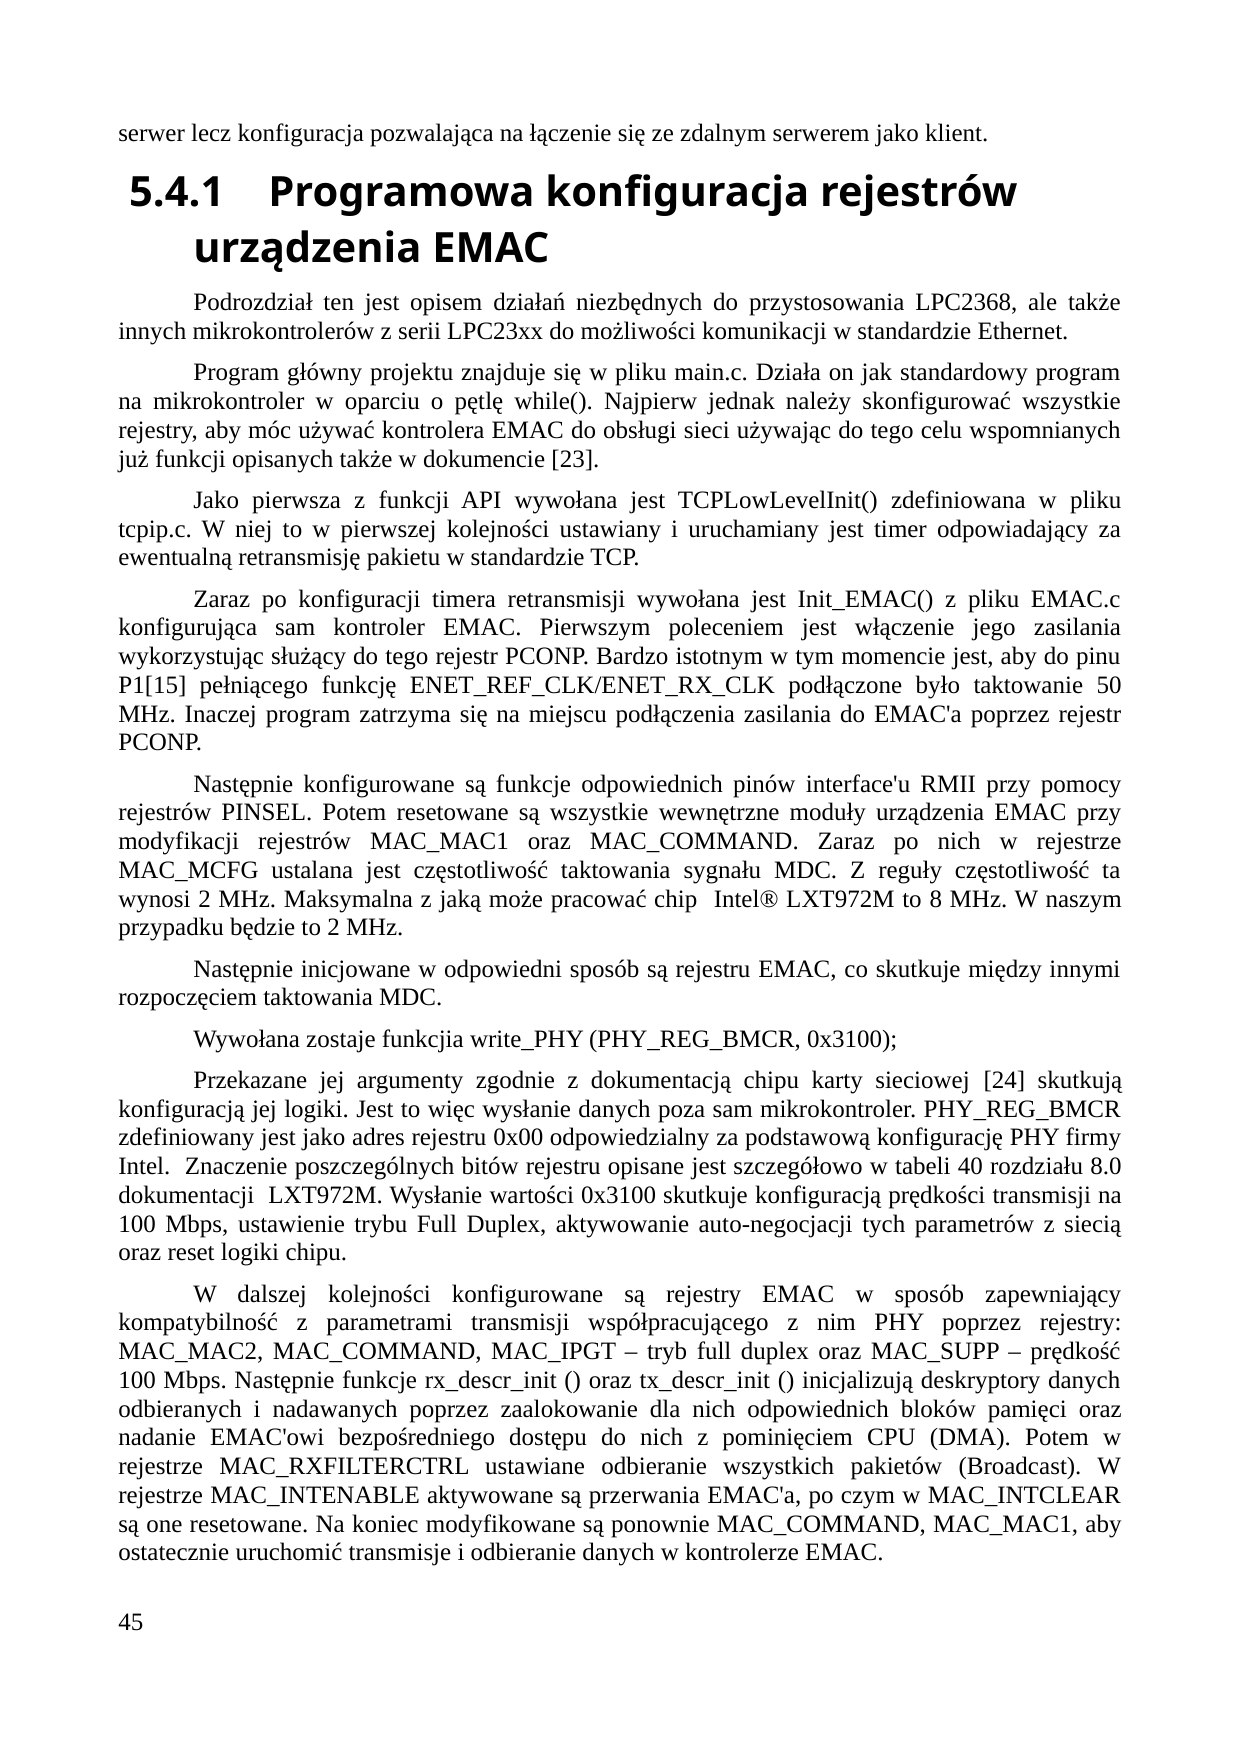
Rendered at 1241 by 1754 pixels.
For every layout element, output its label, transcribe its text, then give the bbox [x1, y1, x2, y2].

text Zaraz po konfiguracji timera retransmisji wywołana jest Init_EMAC() z pliku EMAC.c konfigurująca sam kontroler EMAC. Pierwszym poleceniem jest włączenie jego zasilania wykorzystując służący do tego rejestr PCONP. Bardzo istotnym w tym momencie jest, aby do pinu P1[15] pełniącego funkcję ENET_REF_CLK/ENET_RX_CLK podłączone było taktowanie 50 MHz. Inaczej program zatrzyma się na miejscu podłączenia zasilania do EMAC'a poprzez rejestr PCONP. [118, 584, 1122, 756]
text Przekazane jej argumenty zgodnie z dokumentacją chipu karty sieciowej [24] skutkują konfiguracją jej logiki. Jest to więc wysłanie danych poza sam mikrokontroler. PHY_REG_BMCR zdefiniowany jest jako adres rejestru 0x00 odpowiedzialny za podstawową konfigurację PHY firmy Intel. Znaczenie poszczególnych bitów rejestru opisane jest szczegółowo w tabeli 40 rozdziału 8.0 dokumentacji LXT972M. Wysłanie wartości 0x3100 skutkuje konfiguracją prędkości transmisji na 100 Mbps, ustawienie trybu Full Duplex, aktywowanie auto-negocjacji tych parametrów z siecią oraz reset logiki chipu. [118, 1065, 1122, 1266]
text serwer lecz konfiguracja pozwalająca na łączenie się ze zdalnym serwerem jako klient. [118, 118, 1122, 147]
text Jako pierwsza z funkcji API wywołana jest TCPLowLevelInit() zdefiniowana w pliku tcpip.c. W niej to w pierwszej kolejności ustawiany i uruchamiany jest timer odpowiadający za ewentualną retransmisję pakietu w standardzie TCP. [118, 485, 1122, 571]
text Podrozdział ten jest opisem działań niezbędnych do przystosowania LPC2368, ale także innych mikrokontrolerów z serii LPC23xx do możliwości komunikacji w standardzie Ethernet. [118, 287, 1122, 345]
subtitle Programowa konfiguracja rejestrów urządzenia EMAC [118, 161, 1122, 275]
text Wywołana zostaje funkcjia write_PHY (PHY_REG_BMCR, 0x3100); [118, 1024, 1122, 1052]
text W dalszej kolejności konfigurowane są rejestry EMAC w sposób zapewniający kompatybilność z parametrami transmisji współpracującego z nim PHY poprzez rejestry: MAC_MAC2, MAC_COMMAND, MAC_IPGT – tryb full duplex oraz MAC_SUPP – prędkość 100 Mbps. Następnie funkcje rx_descr_init () oraz tx_descr_init () inicjalizują deskryptory danych odbieranych i nadawanych poprzez zaalokowanie dla nich odpowiednich bloków pamięci oraz nadanie EMAC'owi bezpośredniego dostępu do nich z pominięciem CPU (DMA). Potem w rejestrze MAC_RXFILTERCTRL ustawiane odbieranie wszystkich pakietów (Broadcast). W rejestrze MAC_INTENABLE aktywowane są przerwania EMAC'a, po czym w MAC_INTCLEAR są one resetowane. Na koniec modyfikowane są ponownie MAC_COMMAND, MAC_MAC1, aby ostatecznie uruchomić transmisje i odbieranie danych w kontrolerze EMAC. [118, 1279, 1122, 1566]
text Następnie konfigurowane są funkcje odpowiednich pinów interface'u RMII przy pomocy rejestrów PINSEL. Potem resetowane są wszystkie wewnętrzne moduły urządzenia EMAC przy modyfikacji rejestrów MAC_MAC1 oraz MAC_COMMAND. Zaraz po nich w rejestrze MAC_MCFG ustalana jest częstotliwość taktowania sygnału MDC. Z reguły częstotliwość ta wynosi 2 MHz. Maksymalna z jaką może pracować chip Intel® LXT972M to 8 MHz. W naszym przypadku będzie to 2 MHz. [118, 769, 1122, 941]
text Następnie inicjowane w odpowiedni sposób są rejestru EMAC, co skutkuje między innymi rozpoczęciem taktowania MDC. [118, 954, 1122, 1011]
text Program główny projektu znajduje się w pliku main.c. Działa on jak standardowy program na mikrokontroler w oparciu o pętlę while(). Najpierw jednak należy skonfigurować wszystkie rejestry, aby móc używać kontrolera EMAC do obsługi sieci używając do tego celu wspomnianych już funkcji opisanych także w dokumencie [23]. [118, 357, 1122, 472]
